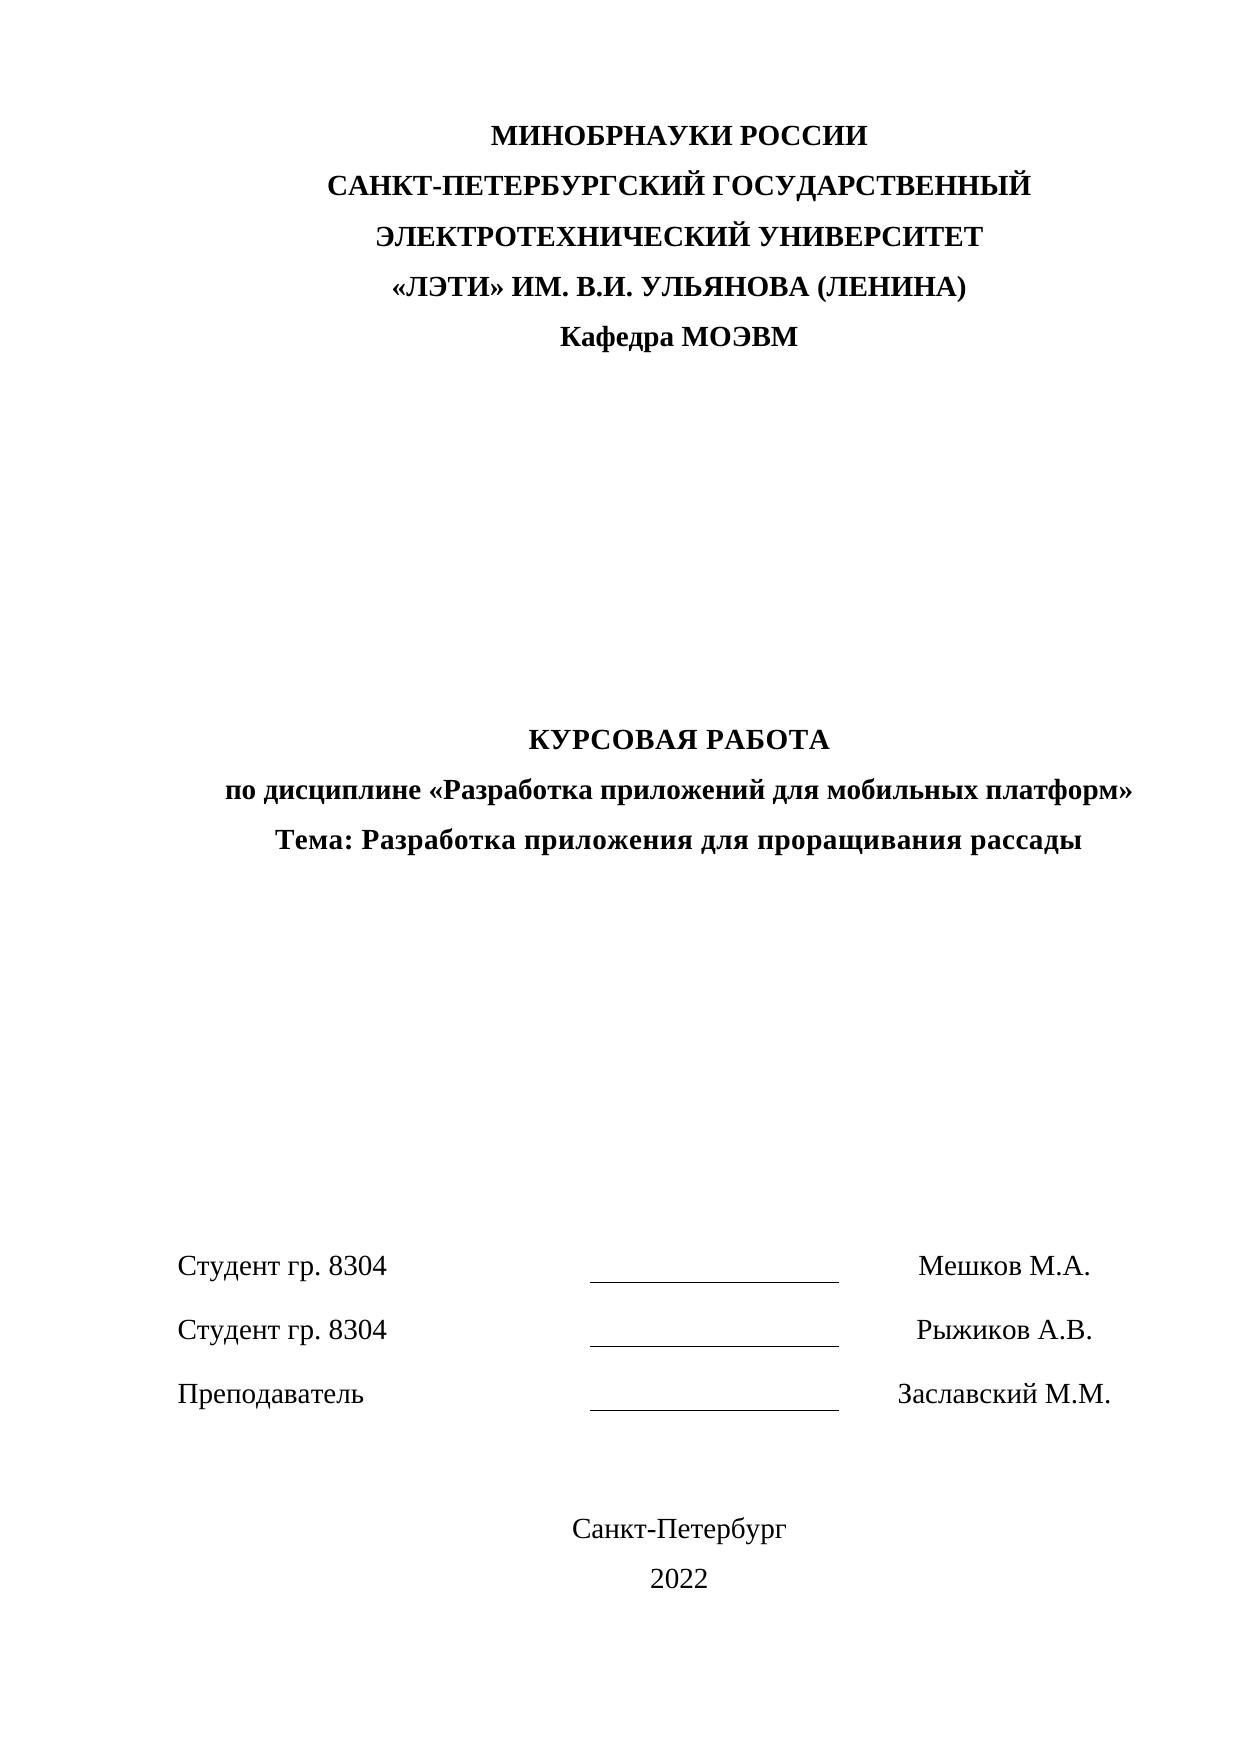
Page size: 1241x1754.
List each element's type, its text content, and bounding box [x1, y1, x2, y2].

table_cell [590, 1283, 839, 1346]
text Тема: Разработка приложения для проращивания рассады [177, 822, 1181, 856]
table_cell Преподаватель [166, 1346, 590, 1410]
table_cell Заславский М.М. [839, 1346, 1170, 1410]
text Кафедра МОЭВМ [177, 319, 1181, 353]
table_cell Студент гр. 8304 [166, 1282, 590, 1346]
text Курсовая РАБОТА [177, 722, 1181, 755]
table_cell [590, 1347, 839, 1410]
text МИНОБРНАУКИ РОССИИ [177, 118, 1181, 152]
text Санкт-Петербургский государственный [177, 168, 1181, 202]
table_cell Рыжиков А.В. [839, 1282, 1170, 1346]
table_header Мешков М.А. [839, 1218, 1170, 1282]
text электротехнический университет [177, 219, 1181, 252]
table_header Студент гр. 8304 [166, 1218, 590, 1282]
table_header [590, 1218, 839, 1282]
text «ЛЭТИ» им. В.И. Ульянова (Ленина) [177, 269, 1181, 303]
text по дисциплине «Разработка приложений для мобильных платформ» [177, 772, 1181, 806]
text Санкт-Петербург [177, 1511, 1181, 1545]
text 2022 [177, 1562, 1181, 1595]
